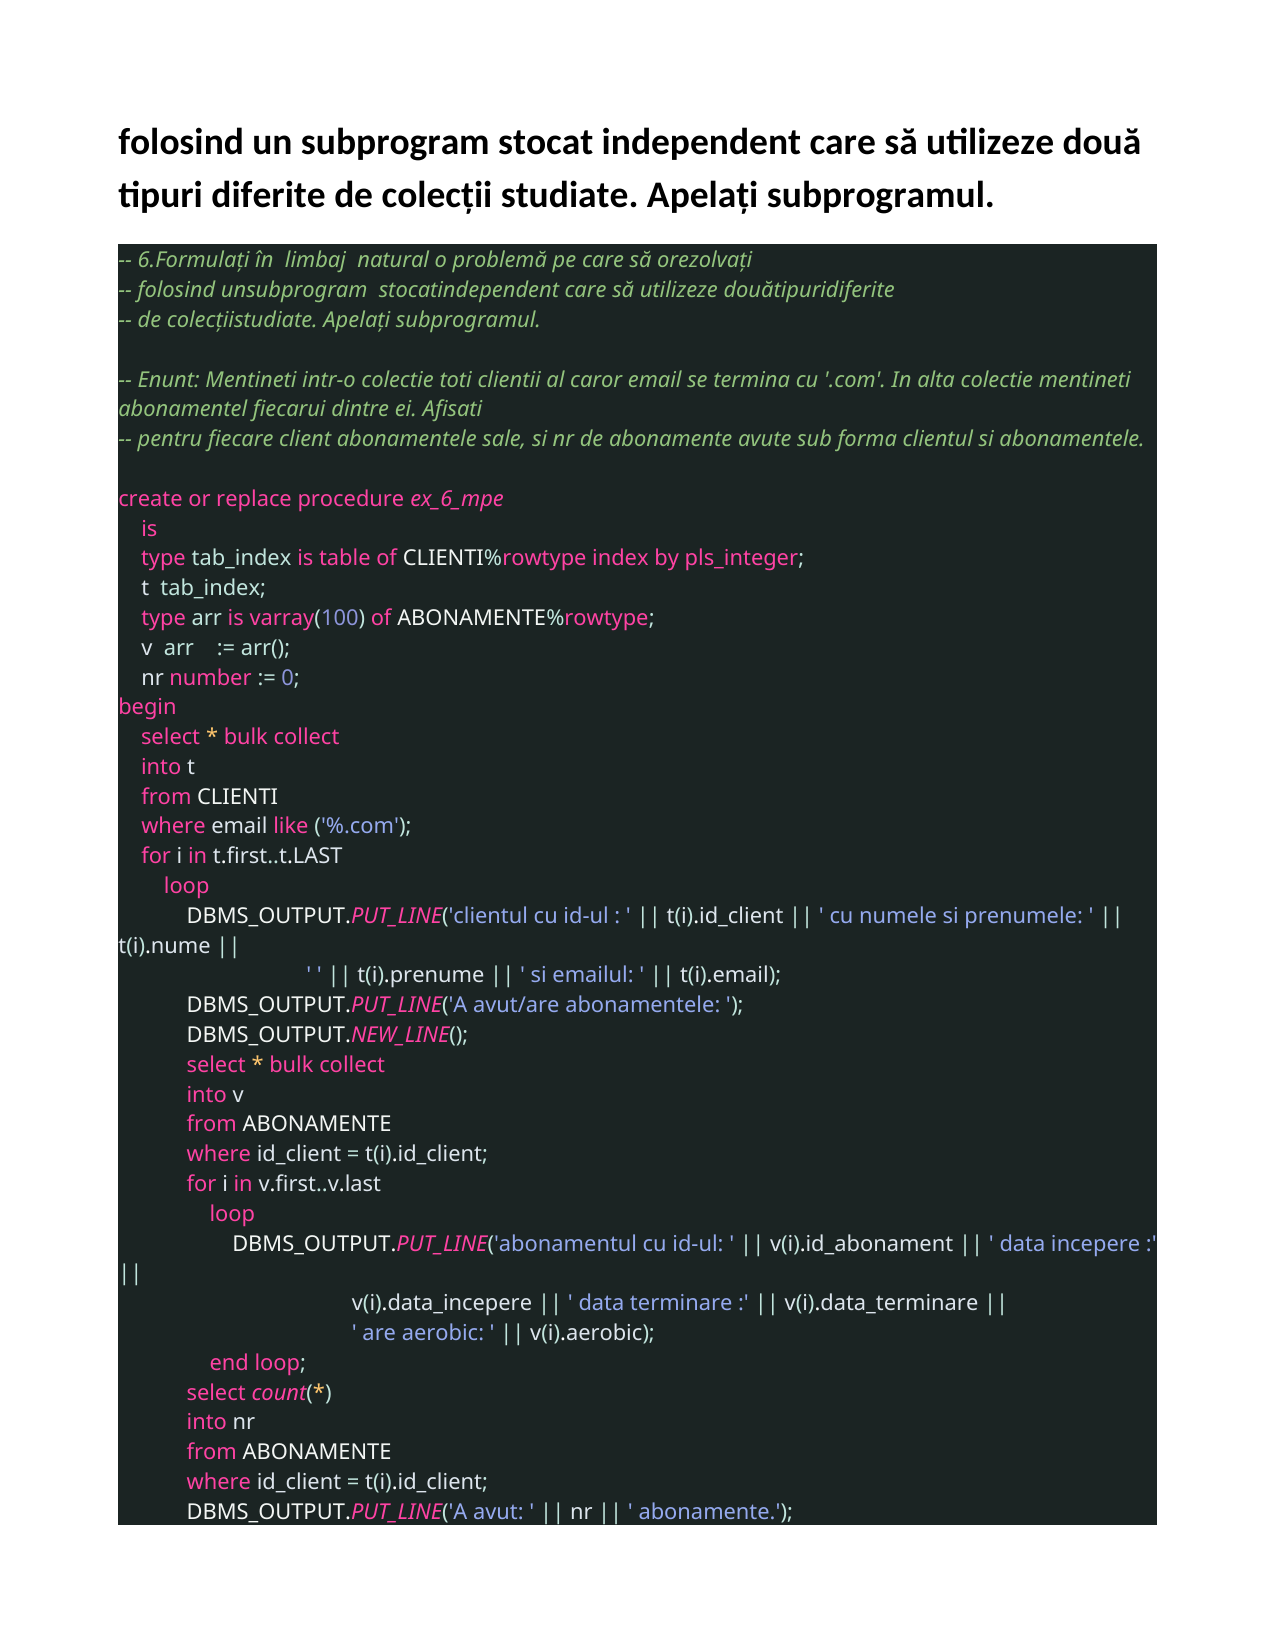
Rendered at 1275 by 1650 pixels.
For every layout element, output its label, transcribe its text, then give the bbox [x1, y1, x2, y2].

text folosind un subprogram stocat independent care să utilizeze două tipuri diferite de colecții studiate. Apelați subprogramul. [118, 118, 1157, 217]
text -- 6.Formulați în limbaj natural o problemă pe care să orezolvați -- folosind unsubprogram stocatindependent care să utilizeze douătipuridiferite -- de colecțiistudiate. Apelați subprogramul. -- Enunt: Mentineti intr-o colectie toti clientii al caror email se termina cu '.com'. In alta colectie mentineti abonamentel fiecarui dintre ei. Afisati -- pentru fiecare client abonamentele sale, si nr de abonamente avute sub forma clientul si abonamentele. create or replace procedure ex_6_mpe is type tab_index is table of CLIENTI%rowtype index by pls_integer; t tab_index; type arr is varray(100) of ABONAMENTE%rowtype; v arr := arr(); nr number := 0; begin select * bulk collect into t from CLIENTI where email like ('%.com'); for i in t.first..t.LAST loop DBMS_OUTPUT.PUT_LINE('clientul cu id-ul : ' || t(i).id_client || ' cu numele si prenumele: ' || t(i).nume || ' ' || t(i).prenume || ' si emailul: ' || t(i).email); DBMS_OUTPUT.PUT_LINE('A avut/are abonamentele: '); DBMS_OUTPUT.NEW_LINE(); select * bulk collect into v from ABONAMENTE where id_client = t(i).id_client; for i in v.first..v.last loop DBMS_OUTPUT.PUT_LINE('abonamentul cu id-ul: ' || v(i).id_abonament || ' data incepere :' || v(i).data_incepere || ' data terminare :' || v(i).data_terminare || ' are aerobic: ' || v(i).aerobic); end loop; select count(*) into nr from ABONAMENTE where id_client = t(i).id_client; DBMS_OUTPUT.PUT_LINE('A avut: ' || nr || ' abonamente.'); [118, 244, 1157, 1525]
